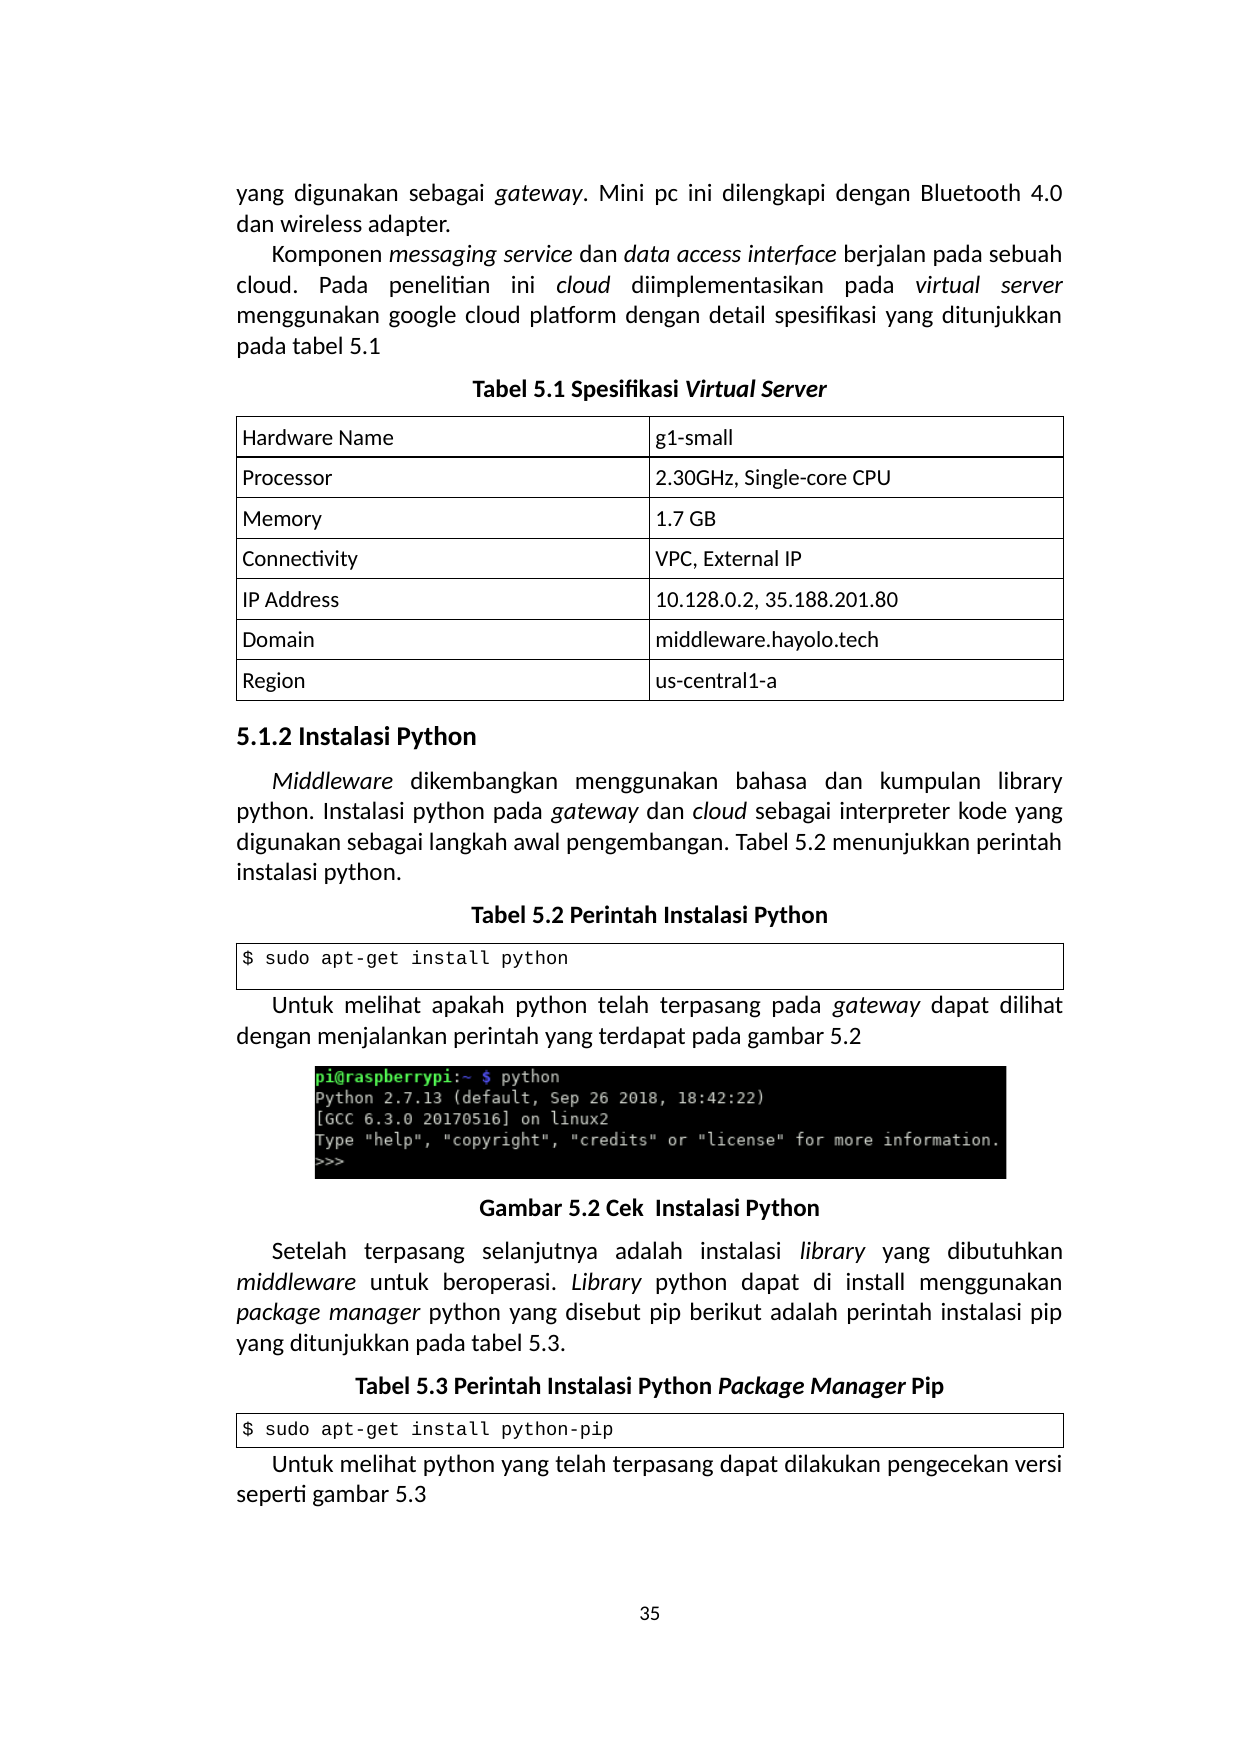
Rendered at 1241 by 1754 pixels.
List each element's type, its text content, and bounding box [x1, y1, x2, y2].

table_cell middleware.hayolo.tech [650, 620, 1063, 659]
text yang digunakan sebagai gateway. Mini pc ini dilengkapi dengan Bluetooth 4.0 dan wireless adapter. [236, 177, 1063, 238]
text Tabel ‎5.1 Spesifikasi Virtual Server [236, 373, 1063, 403]
table_cell Domain [237, 620, 649, 659]
table_header $ sudo apt-get install python [237, 944, 1063, 989]
table_cell 2.30GHz, Single-core CPU [650, 458, 1063, 497]
table_header g1-small [650, 417, 1063, 456]
table_cell Connectivity [237, 539, 649, 578]
text Tabel ‎5.2 Perintah Instalasi Python [236, 899, 1063, 930]
table_header Hardware Name [237, 417, 649, 456]
text Komponen messaging service dan data access interface berjalan pada sebuah cloud. Pada penelitian ini cloud diimplementasikan pada virtual server menggunakan google cloud platform dengan detail spesifikasi yang ditunjukkan pada tabel 5.1 [236, 238, 1063, 360]
text Setelah terpasang selanjutnya adalah instalasi library yang dibutuhkan middleware untuk beroperasi. Library python dapat di install menggunakan package manager python yang disebut pip berikut adalah perintah instalasi pip yang ditunjukkan pada tabel 5.3. [236, 1235, 1063, 1357]
list Gambar ‎5.2 Cek Instalasi Python [236, 1192, 1063, 1223]
table_cell Memory [237, 498, 649, 537]
subtitle Instalasi Python [236, 719, 1063, 752]
table_cell VPC, External IP [650, 539, 1063, 578]
table_cell us-central1-a [650, 660, 1063, 699]
text Middleware dikembangkan menggunakan bahasa dan kumpulan library python. Instalasi python pada gateway dan cloud sebagai interpreter kode yang digunakan sebagai langkah awal pengembangan. Tabel 5.2 menunjukkan perintah instalasi python. [236, 765, 1063, 887]
table_cell IP Address [237, 579, 649, 618]
text Untuk melihat python yang telah terpasang dapat dilakukan pengecekan versi seperti gambar 5.3 [236, 1448, 1063, 1509]
table_cell 1.7 GB [650, 498, 1063, 537]
picture [314, 1066, 1007, 1179]
table_cell 10.128.0.2, 35.188.201.80 [650, 579, 1063, 618]
table_cell Region [237, 660, 649, 699]
table_cell Processor [237, 458, 649, 497]
table_header $ sudo apt-get install python-pip [237, 1414, 1063, 1447]
text Untuk melihat apakah python telah terpasang pada gateway dapat dilihat dengan menjalankan perintah yang terdapat pada gambar 5.2 [236, 990, 1063, 1051]
text Tabel ‎5.3 Perintah Instalasi Python Package Manager Pip [236, 1370, 1063, 1400]
